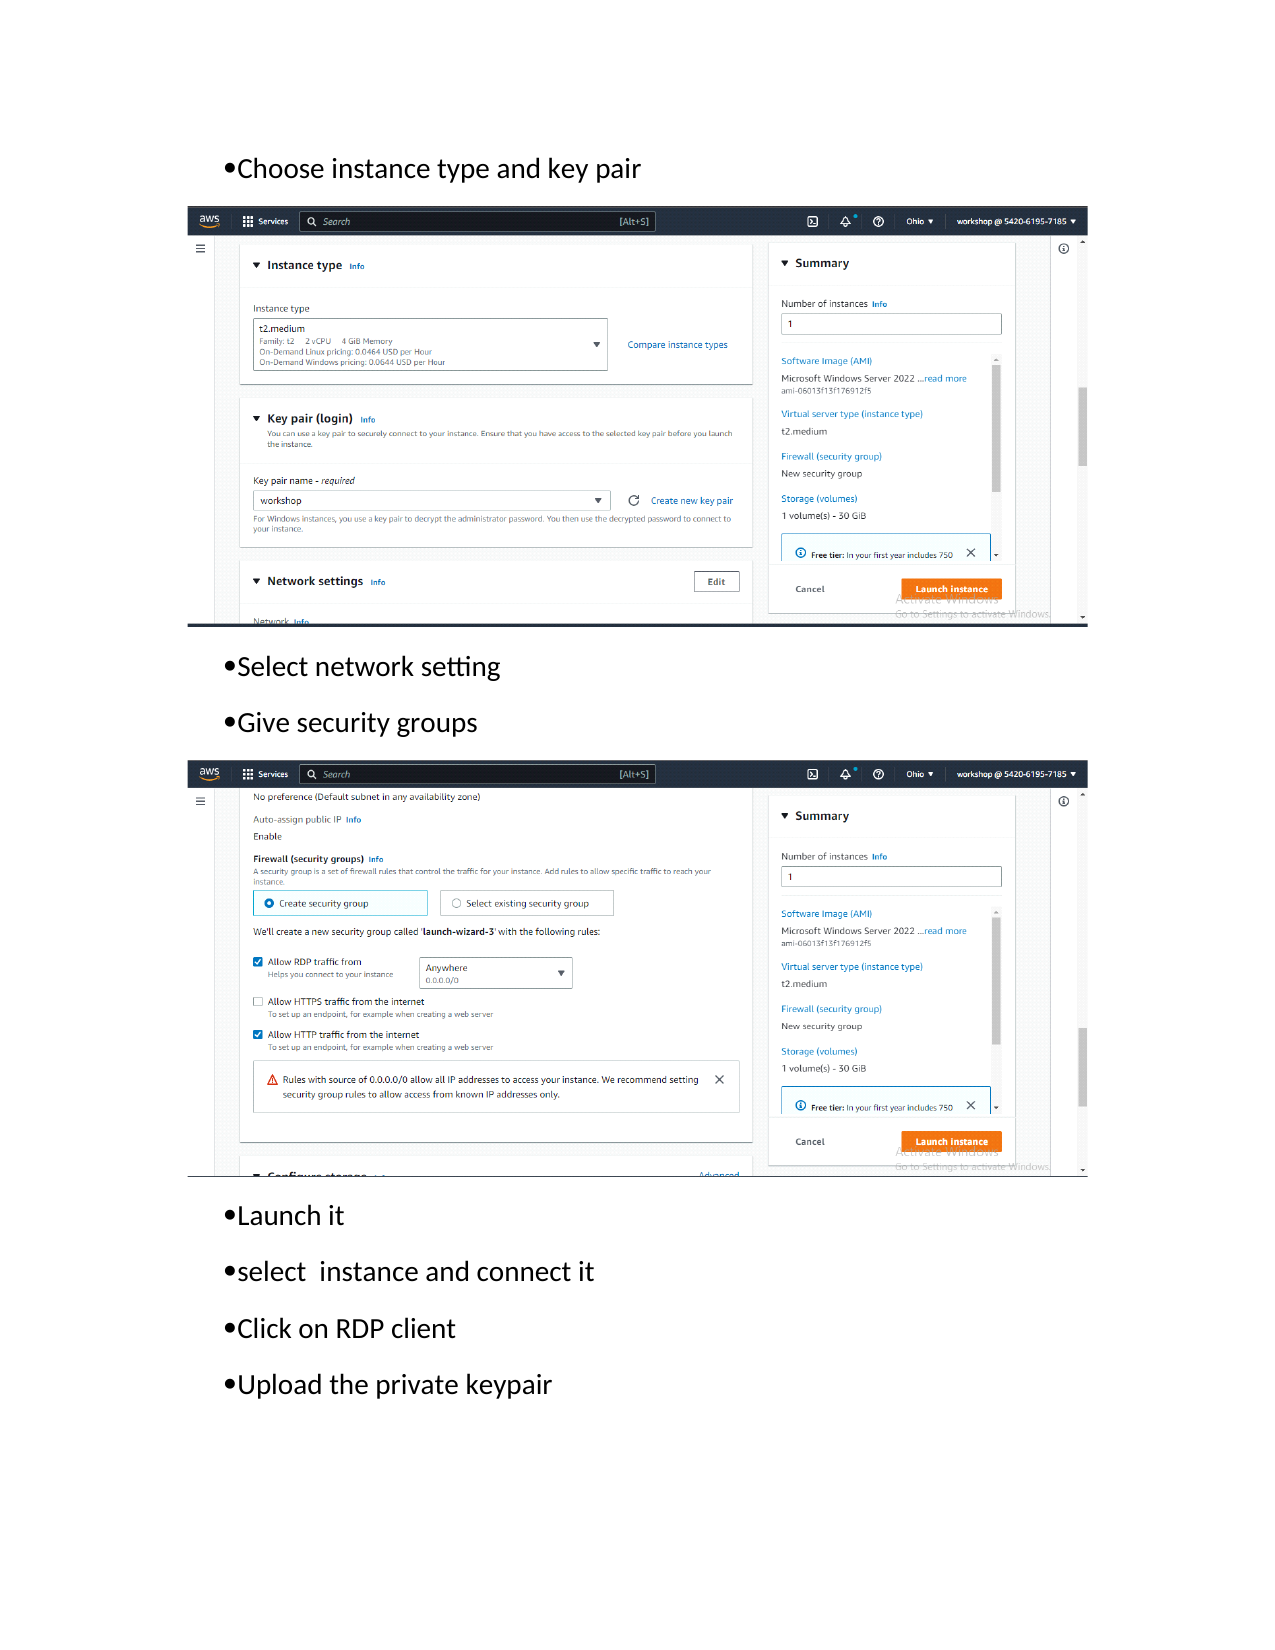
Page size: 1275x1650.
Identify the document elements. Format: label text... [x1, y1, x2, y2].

list select instance and connect it [225, 1253, 1087, 1289]
list Upload the private keypair [225, 1366, 1087, 1402]
list Choose instance type and key pair [225, 150, 1087, 186]
list Click on RDP client [225, 1310, 1087, 1346]
list Launch it [225, 1197, 1087, 1233]
list Select network setting [225, 648, 1087, 683]
list Give security groups [225, 704, 1087, 740]
